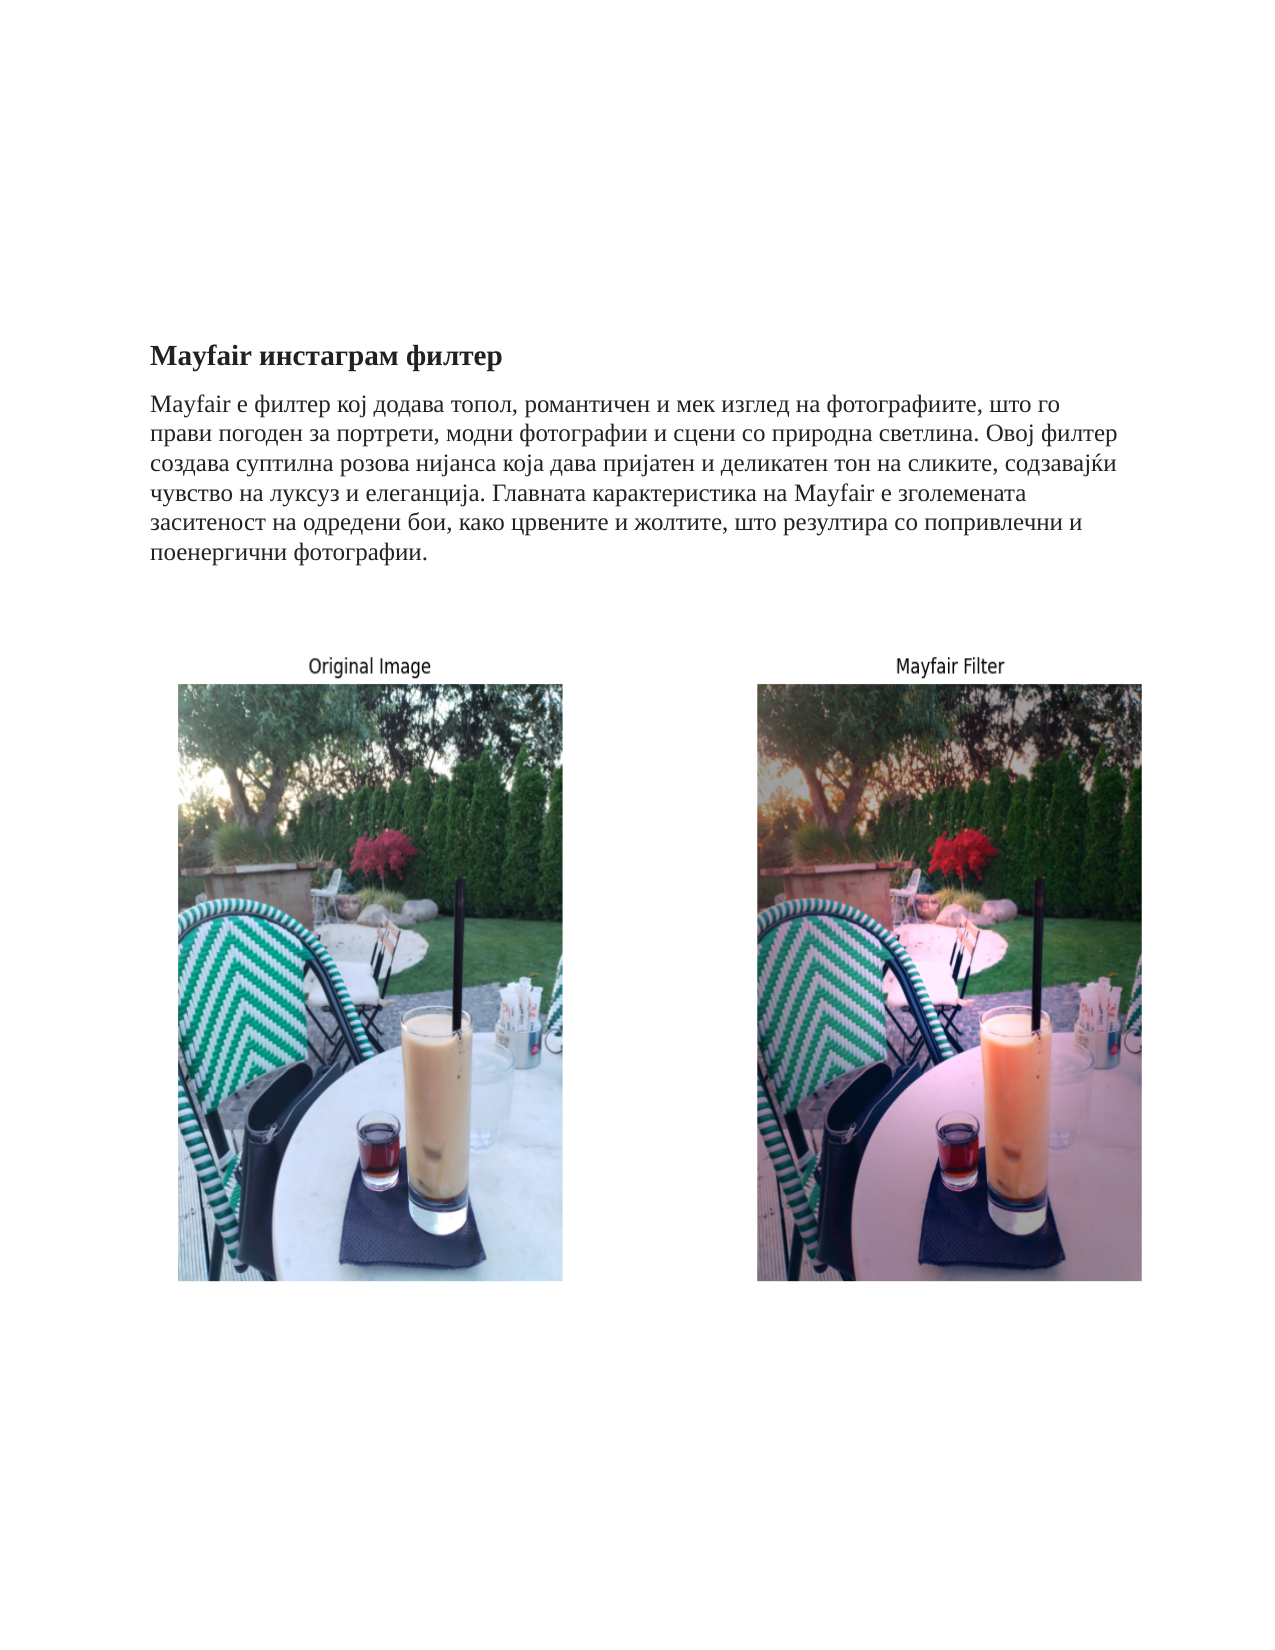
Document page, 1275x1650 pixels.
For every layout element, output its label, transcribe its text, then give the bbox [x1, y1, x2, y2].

text Mayfair инстаграм филтер [150, 338, 1125, 371]
text Mayfair е филтер кој додава топол, романтичен и мек изглед на фотографиите, што го прави погоден за портрети, модни фотографии и сцени со природна светлина. Овој филтер создава суптилна розова нијанса која дава пријатен и деликатен тон на сликите, содзавајќи чувство на луксуз и елеганција. Главната карактеристика на Mayfair е зголемената заситеност на одредени бои, како црвените и жолтите, што резултира со попривлечни и поенергични фотографии. [150, 389, 1125, 566]
